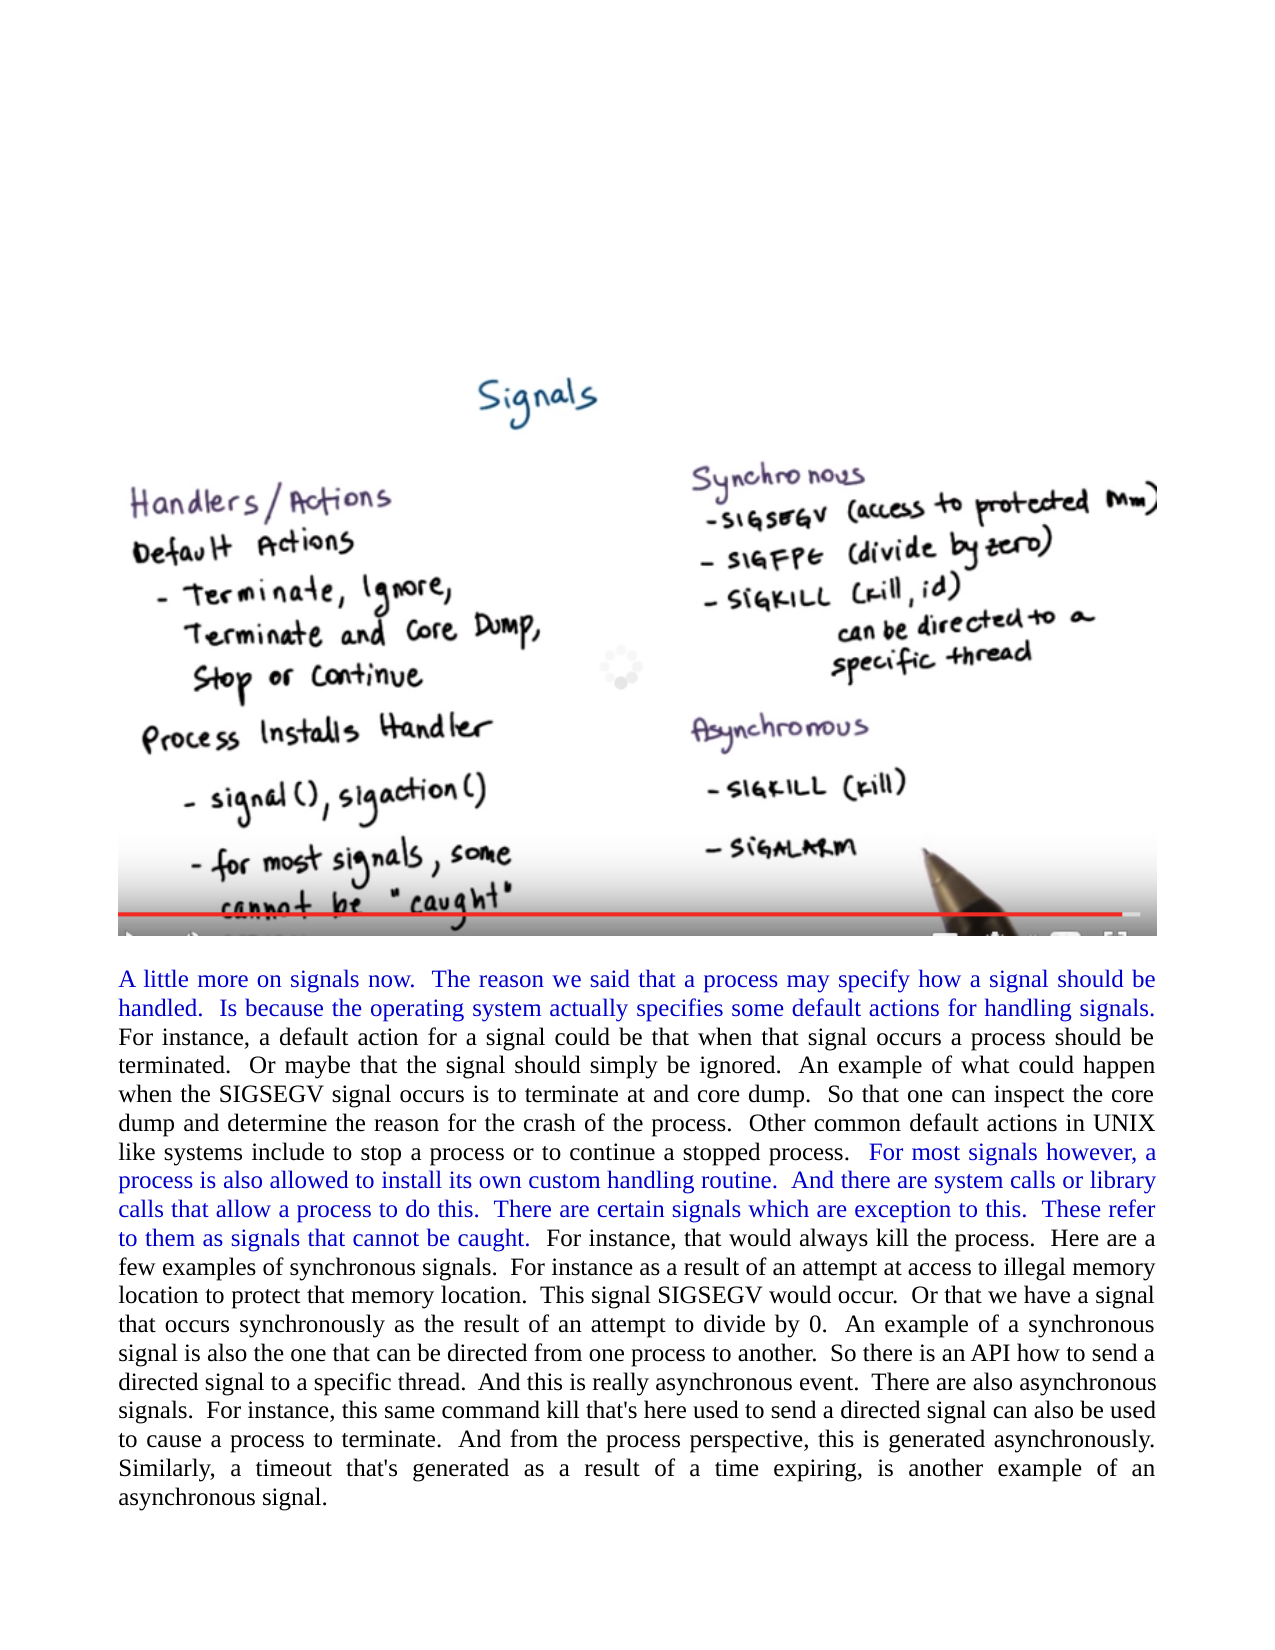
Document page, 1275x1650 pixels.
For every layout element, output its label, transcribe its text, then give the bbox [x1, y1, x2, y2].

text A little more on signals now. The reason we said that a process may specify how a signal should be handled. Is because the operating system actually specifies some default actions for handling signals. For instance, a default action for a signal could be that when that signal occurs a process should be terminated. Or maybe that the signal should simply be ignored. An example of what could happen when the SIGSEGV signal occurs is to terminate at and core dump. So that one can inspect the core dump and determine the reason for the crash of the process. Other common default actions in UNIX like systems include to stop a process or to continue a stopped process. For most signals however, a process is also allowed to install its own custom handling routine. And there are system calls or library calls that allow a process to do this. There are certain signals which are exception to this. These refer to them as signals that cannot be caught. For instance, that would always kill the process. Here are a few examples of synchronous signals. For instance as a result of an attempt at access to illegal memory location to protect that memory location. This signal SIGSEGV would occur. Or that we have a signal that occurs synchronously as the result of an attempt to divide by 0. An example of a synchronous signal is also the one that can be directed from one process to another. So there is an API how to send a directed signal to a specific thread. And this is really asynchronous event. There are also asynchronous signals. For instance, this same command kill that's here used to send a directed signal can also be used to cause a process to terminate. And from the process perspective, this is generated asynchronously. Similarly, a timeout that's generated as a result of a time expiring, is another example of an asynchronous signal. [118, 964, 1157, 1511]
picture [118, 376, 1157, 936]
